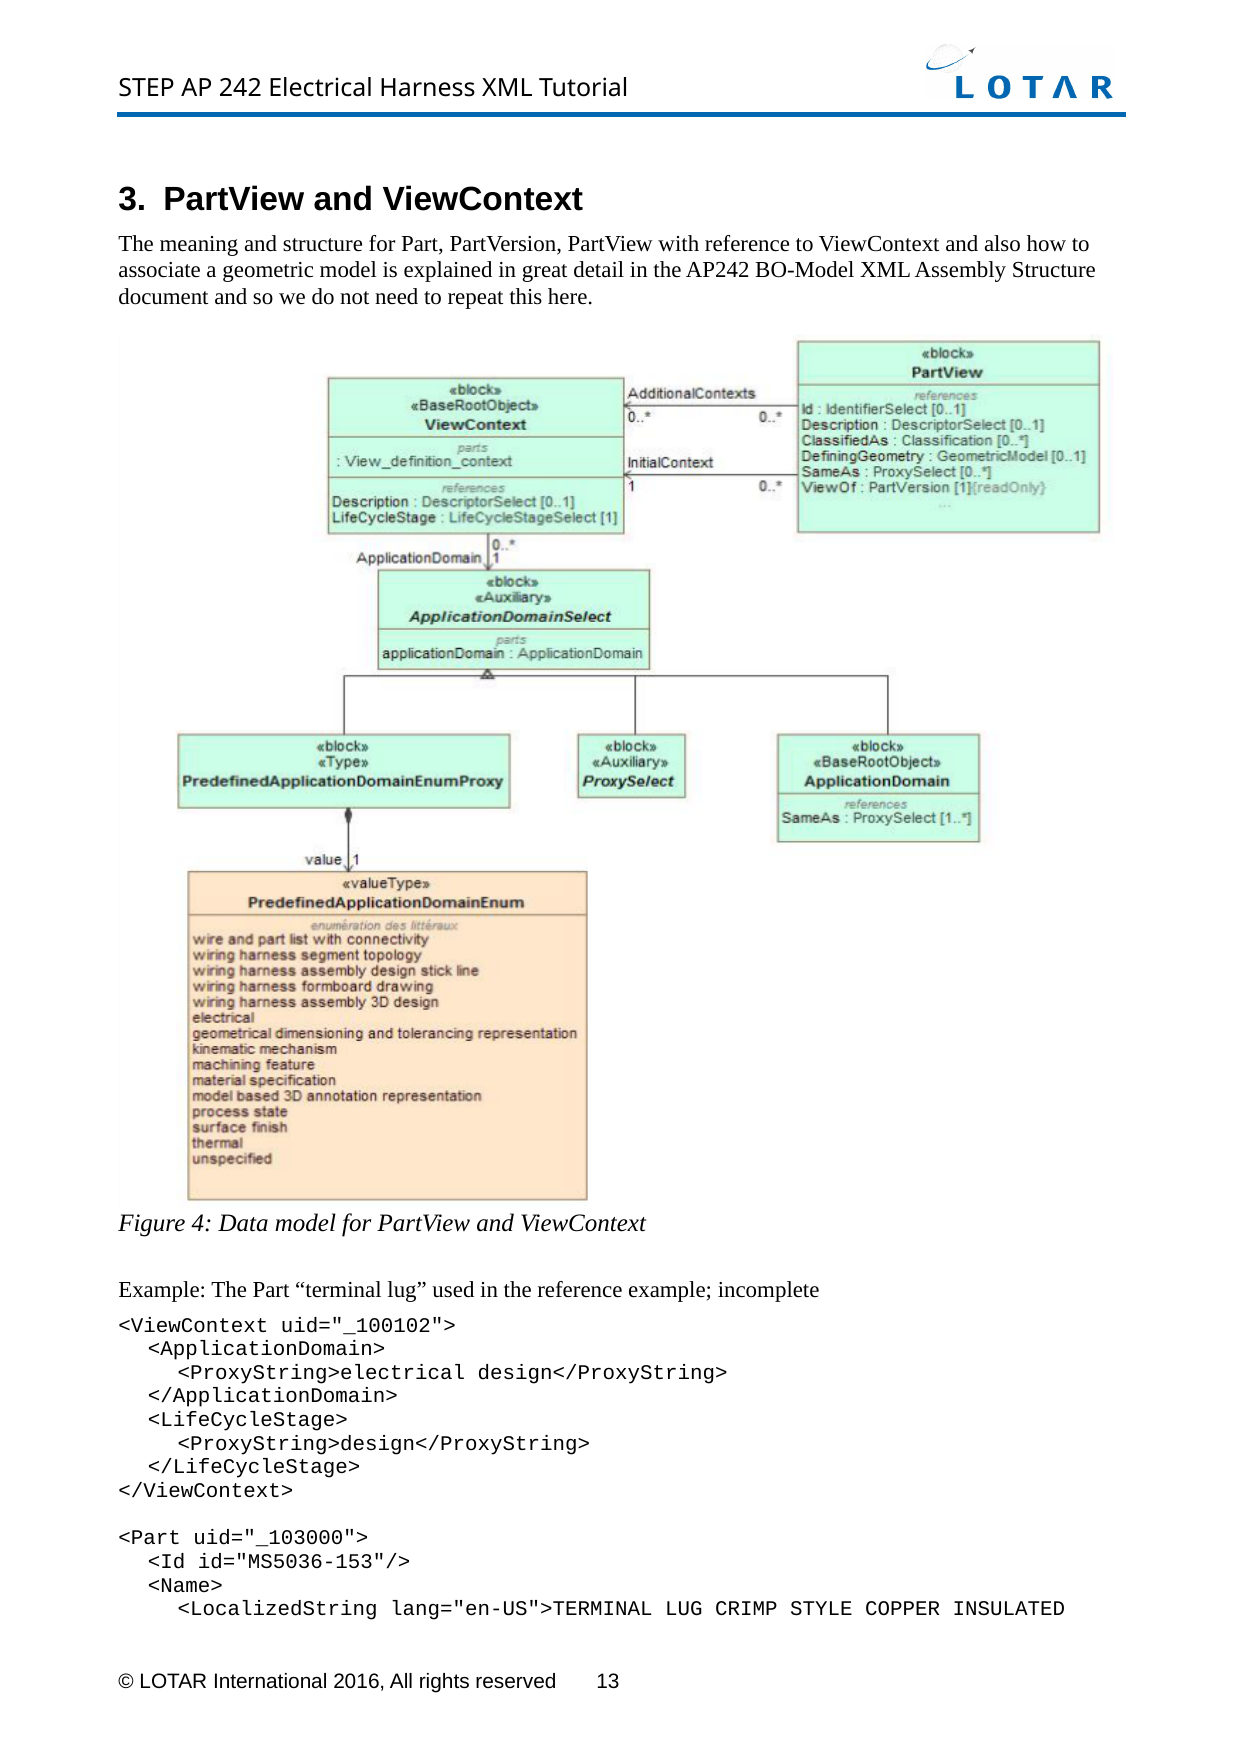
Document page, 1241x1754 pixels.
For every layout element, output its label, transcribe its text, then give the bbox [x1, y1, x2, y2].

text The meaning and structure for Part, PartVersion, PartView with reference to ViewContext and also how to associate a geometric model is explained in great detail in the AP242 BO-Model XML Assembly Structure document and so we do not need to repeat this here. [118, 230, 1122, 309]
text </ViewContext> [118, 1480, 1122, 1504]
text <LifeCycleStage> [118, 1409, 1122, 1433]
text <Part uid="_103000"> [118, 1527, 1122, 1551]
text </ApplicationDomain> [118, 1386, 1122, 1409]
text <ViewContext uid="_100102"> [118, 1314, 1122, 1338]
text Example: The Part “terminal lug” used in the reference example; incomplete [118, 1276, 1122, 1302]
text <LocalizedString lang="en-US">TERMINAL LUG CRIMP STYLE COPPER INSULATED [118, 1598, 1122, 1622]
text <Id id="MS5036-153"/> [118, 1551, 1122, 1575]
subtitle PartView and ViewContext [118, 179, 1122, 218]
text Figure 4: Data model for PartView and ViewContext [118, 1209, 1122, 1237]
text <Name> [118, 1575, 1122, 1598]
text </LifeCycleStage> [118, 1456, 1122, 1480]
text <ProxyString>design</ProxyString> [118, 1433, 1122, 1456]
text <ProxyString>electrical design</ProxyString> [118, 1362, 1122, 1386]
text <ApplicationDomain> [118, 1338, 1122, 1362]
